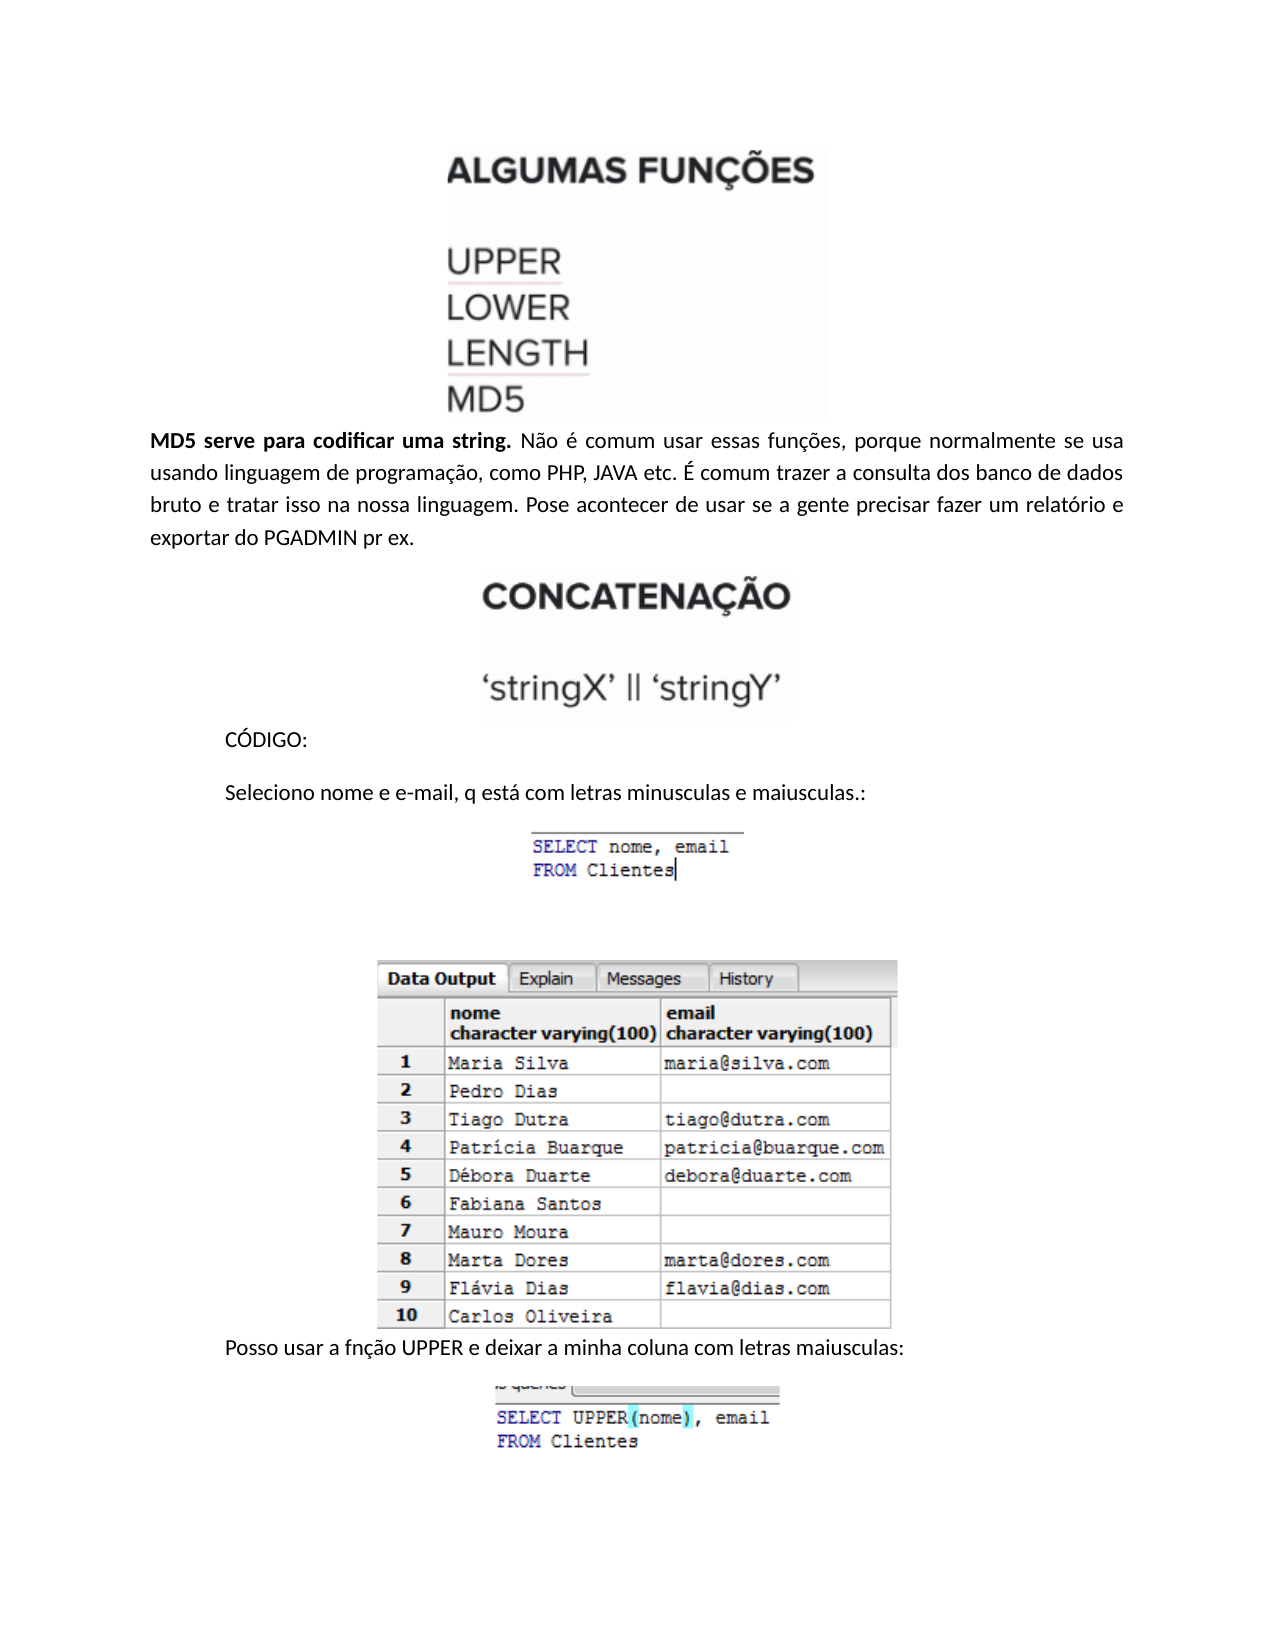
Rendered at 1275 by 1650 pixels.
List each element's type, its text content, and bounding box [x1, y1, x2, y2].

picture [495, 1386, 780, 1465]
picture [480, 575, 795, 721]
picture [377, 960, 898, 1329]
text Seleciono nome e e-mail, q está com letras minusculas e maiusculas.: [150, 778, 1125, 806]
picture [531, 831, 744, 903]
text MD5 serve para codificar uma string. Não é comum usar essas funções, porque normalmente se usa usando linguagem de programação, como PHP, JAVA etc. É comum trazer a consulta dos banco de dados bruto e tratar isso na nossa linguagem. Pose acontecer de usar se a gente precisar fazer um relatório e exportar do PGADMIN pr ex. [150, 150, 1125, 551]
text CÓDIGO: [150, 576, 1125, 753]
text Posso usar a fnção UPPER e deixar a minha coluna com letras maiusculas: [150, 960, 1125, 1361]
picture [447, 150, 828, 422]
